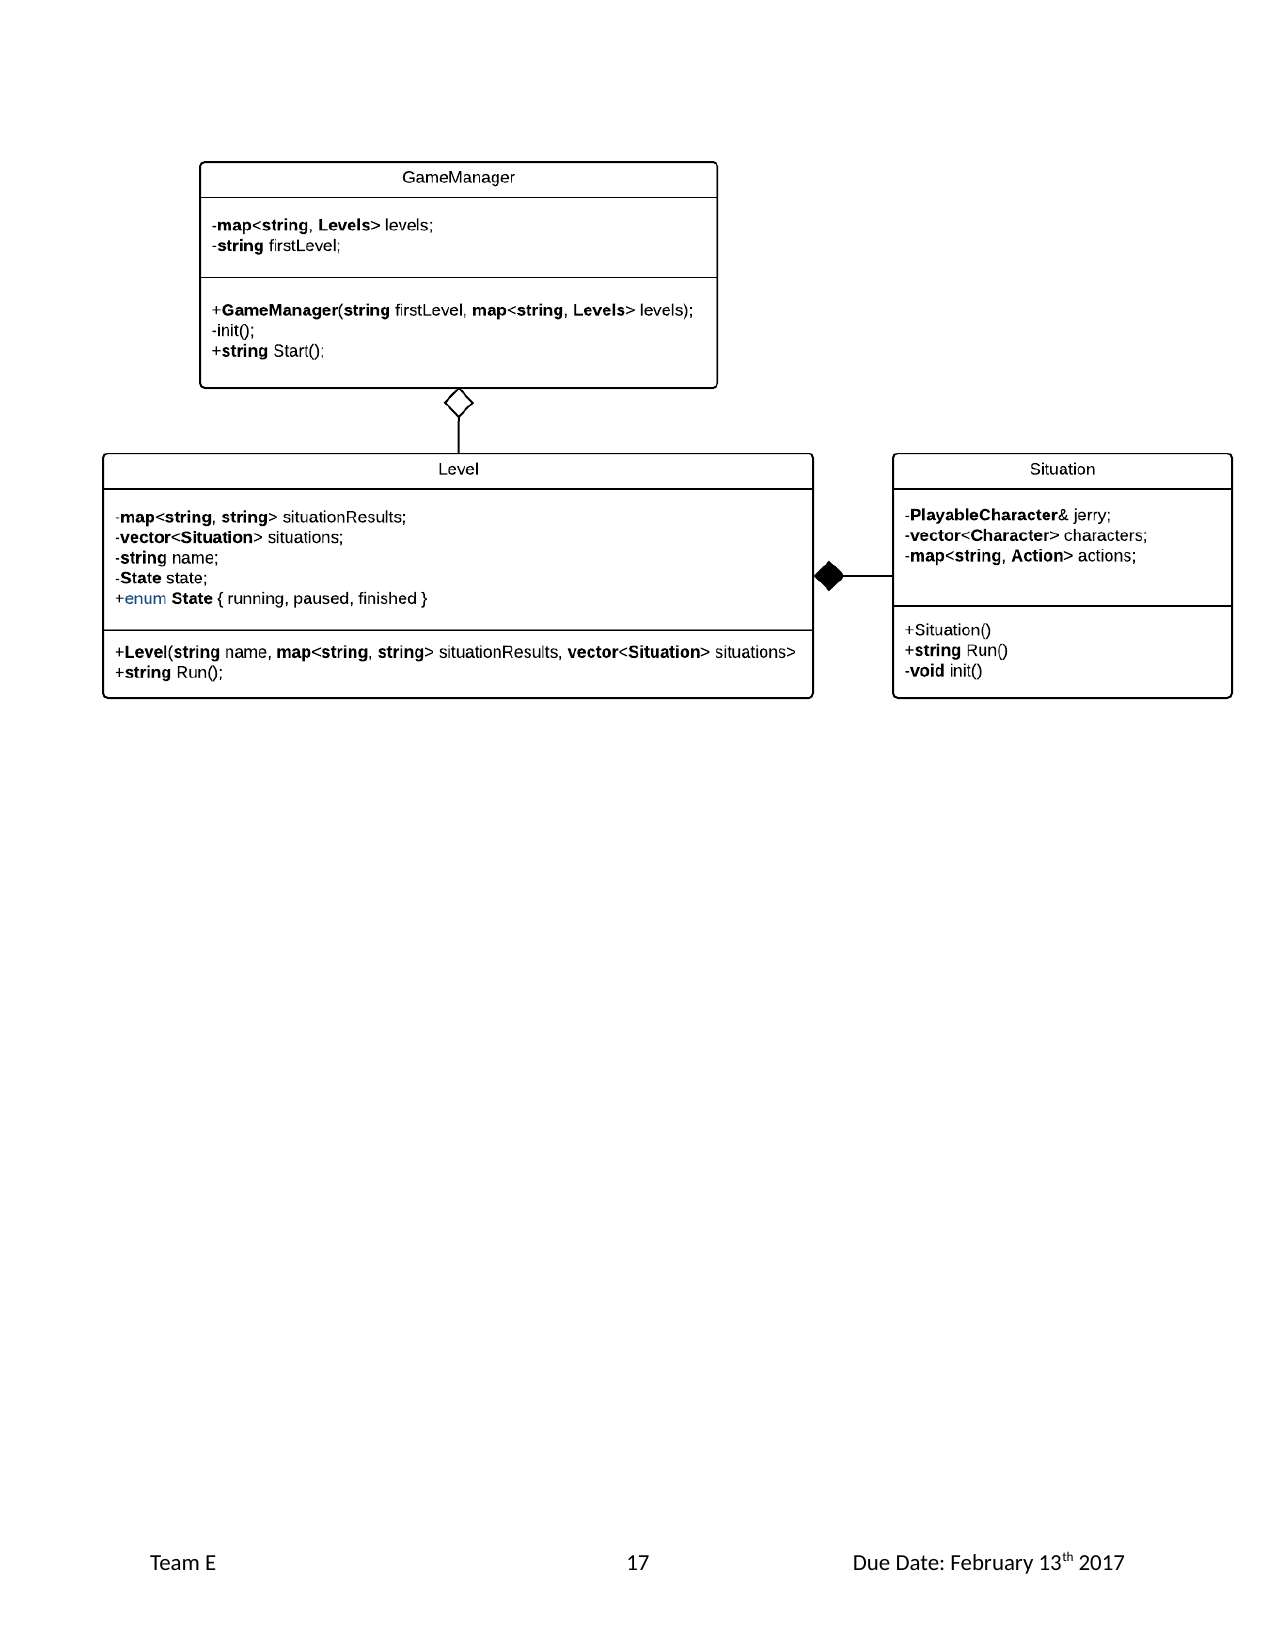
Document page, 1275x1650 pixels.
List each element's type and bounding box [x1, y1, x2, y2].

picture [39, 150, 1236, 726]
